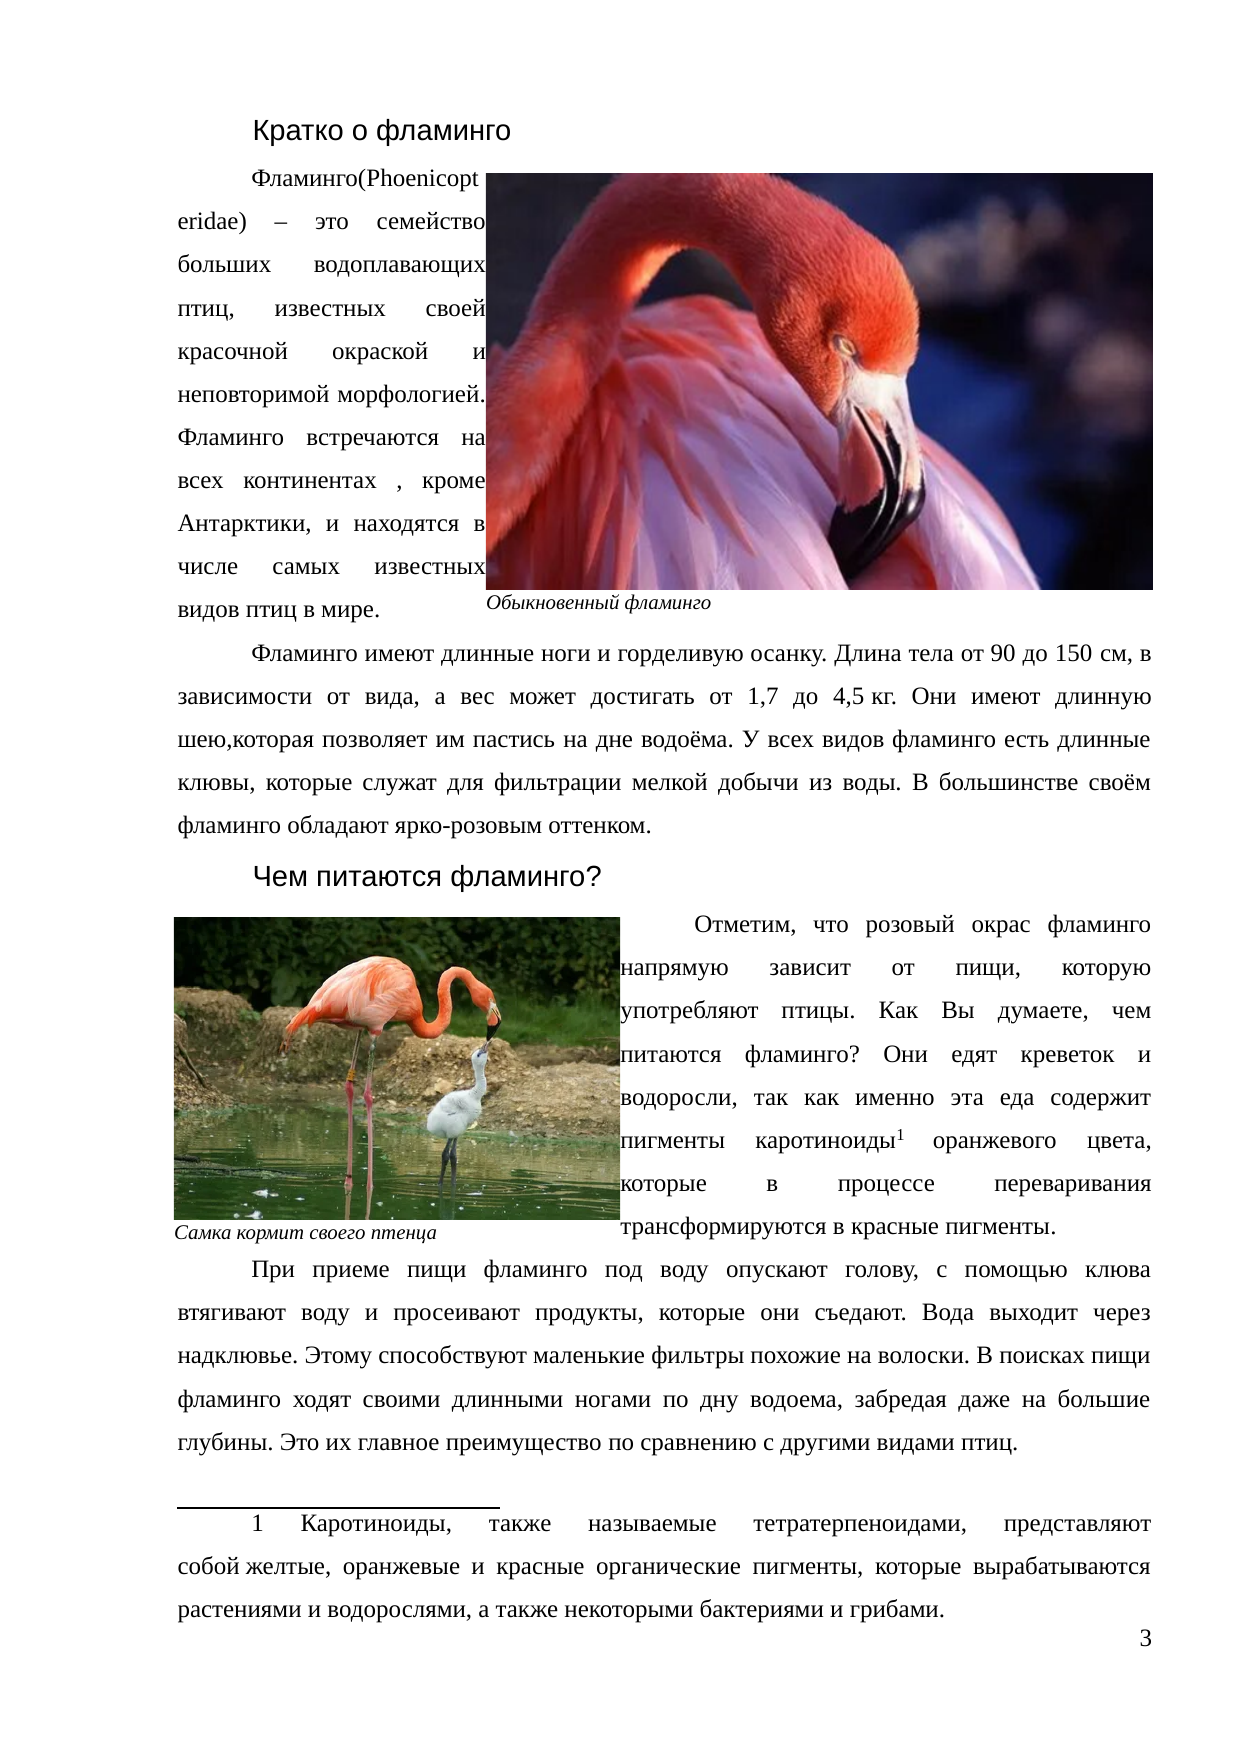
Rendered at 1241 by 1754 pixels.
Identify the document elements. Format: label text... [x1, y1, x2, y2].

text Отметим, что розовый окрас фламинго напрямую зависит от пищи, которую употребляют птицы. Как Вы думаете, чем питаются фламинго? Они едят креветок и водоросли, так как именно эта еда содержит пигменты каротиноиды оранжевого цвета, которые в процессе переваривания трансформируются в красные пигменты. [174, 905, 1152, 1240]
text При приеме пищи фламинго под воду опускают голову, с помощью клюва втягивают воду и просеивают продукты, которые они съедают. Вода выходит через надклювье. Этому способствуют маленькие фильтры похожие на волоски. В поисках пищи фламинго ходят своими длинными ногами по дну водоема, забредая даже на большие глубины. Это их главное преимущество по сравнению с другими видами птиц. [177, 1254, 1152, 1456]
text Каротиноиды, также называемые тетратерпеноидами, представляют собой желтые, оранжевые и красные органические пигменты, которые вырабатываются растениями и водорослями, а также некоторыми бактериями и грибами. [177, 1508, 1152, 1623]
text [486, 168, 1153, 173]
picture [173, 917, 621, 1220]
text Фламинго имеют длинные ноги и горделивую осанку. Длина тела от 90 до 150 см, в зависимости от вида, а вес может достигать от 1,7 до 4,5 кг. Они имеют длинную шею,которая позволяет им пастись на дне водоёма. У всех видов фламинго есть длинные клювы, которые служат для фильтрации мелкой добычи из воды. В большинстве своём фламинго обладают ярко-розовым оттенком. [177, 638, 1152, 839]
text Самка кормит своего птенца [174, 1220, 620, 1244]
subtitle Чем питаются фламинго? [252, 859, 1152, 893]
text Обыкновенный фламинго [486, 590, 1153, 614]
picture [485, 173, 1153, 590]
text Фламинго(Phoenicopteridae) – это семейство больших водоплавающих птиц, известных своей красочной окраской и неповторимой морфологией. Фламинго встречаются на всех континентах , кроме Антарктики, и находятся в числе самых известных видов птиц в мире. [177, 156, 1153, 623]
subtitle Кратко о фламинго [252, 113, 1152, 147]
